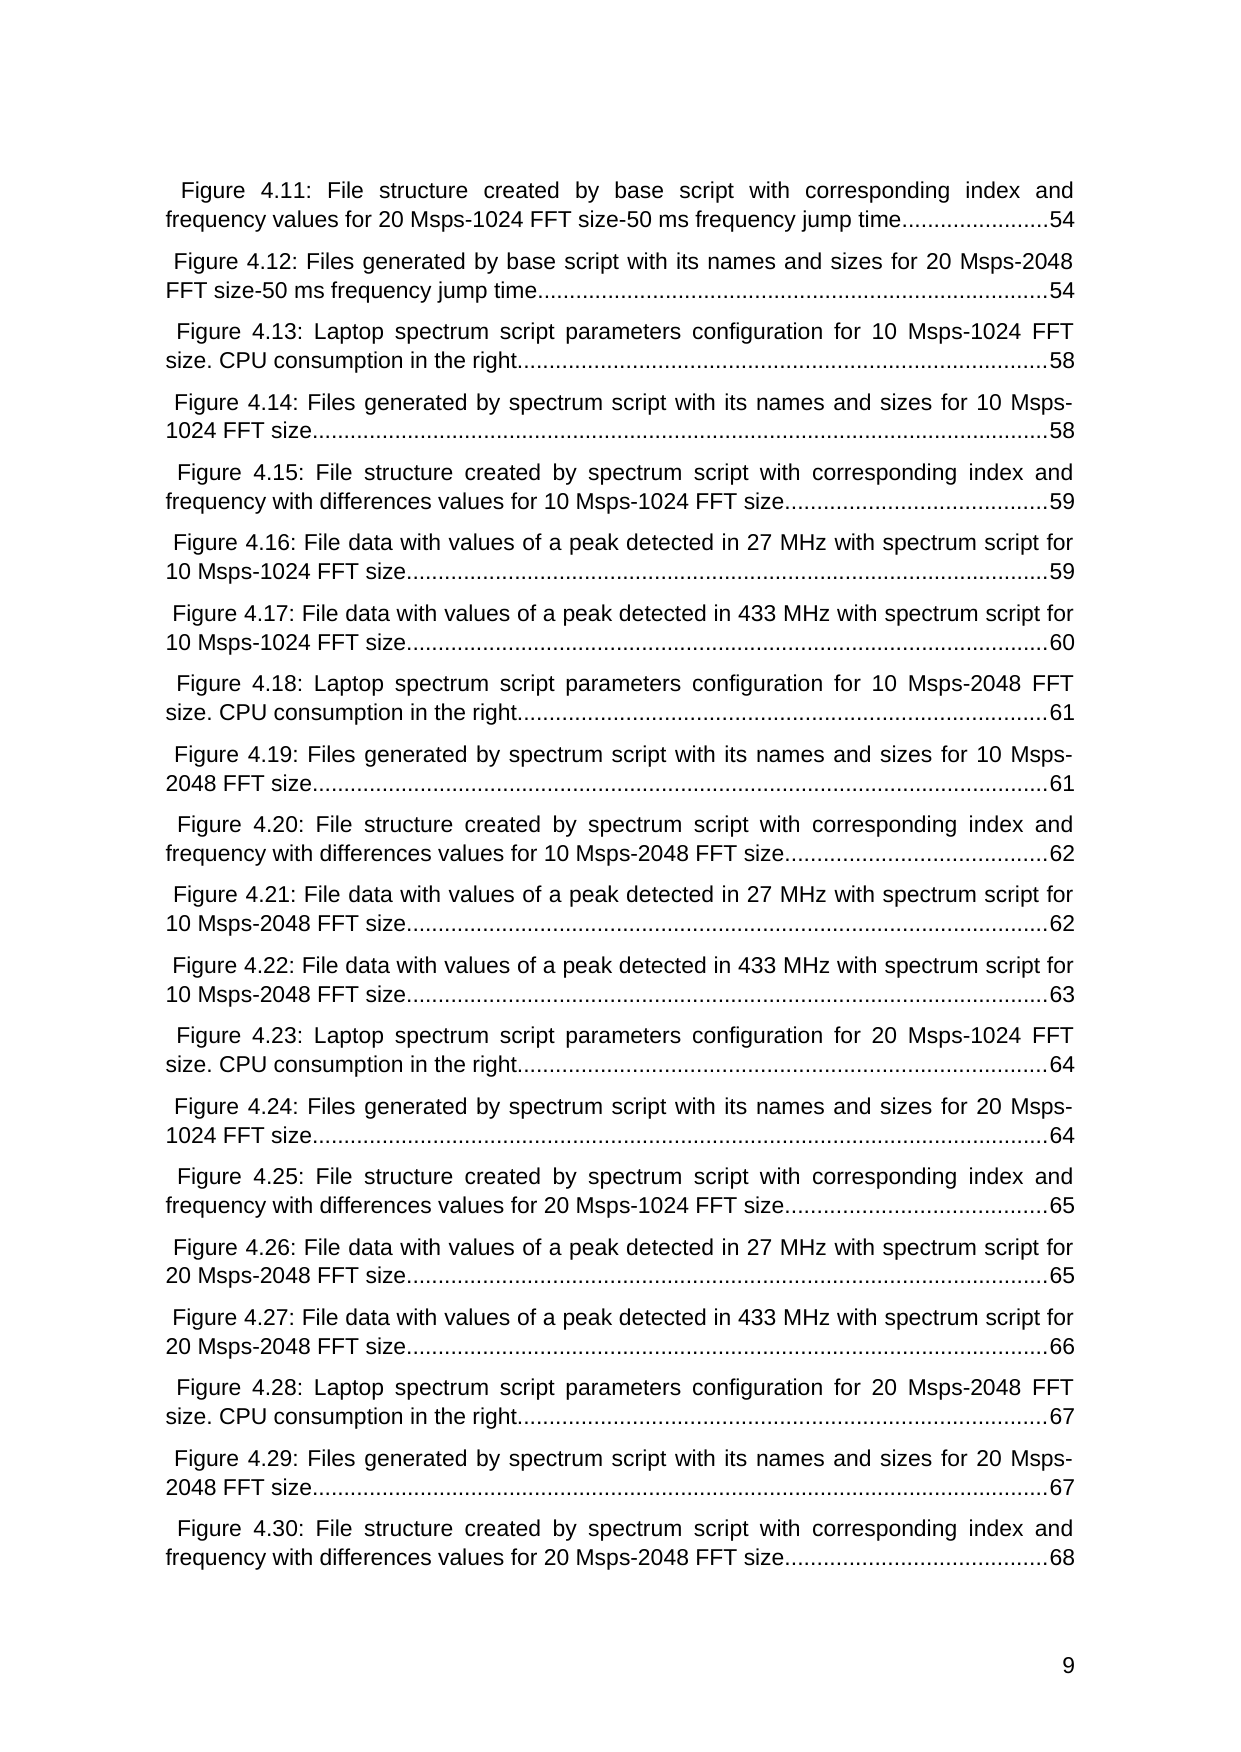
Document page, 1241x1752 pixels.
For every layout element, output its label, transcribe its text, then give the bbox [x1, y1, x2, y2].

text Figure 4.30: File structure created by spectrum script with corresponding index and frequency with differences values for 20 Msps-2048 FFT size. 68 [165, 1515, 1075, 1570]
text Figure 4.24: Files generated by spectrum script with its names and sizes for 20 Msps-1024 FFT size. 64 [165, 1093, 1075, 1148]
text Figure 4.16: File data with values of a peak detected in 27 MHz with spectrum script for 10 Msps-1024 FFT size. 59 [165, 529, 1075, 584]
text Figure 4.29: Files generated by spectrum script with its names and sizes for 20 Msps-2048 FFT size. 67 [165, 1445, 1075, 1500]
text Figure 4.13: Laptop spectrum script parameters configuration for 10 Msps-1024 FFT size. CPU consumption in the right. 58 [165, 318, 1075, 373]
text Figure 4.25: File structure created by spectrum script with corresponding index and frequency with differences values for 20 Msps-1024 FFT size. 65 [165, 1163, 1075, 1218]
text Figure 4.17: File data with values of a peak detected in 433 MHz with spectrum script for 10 Msps-1024 FFT size. 60 [165, 600, 1075, 655]
text Figure 4.23: Laptop spectrum script parameters configuration for 20 Msps-1024 FFT size. CPU consumption in the right. 64 [165, 1022, 1075, 1077]
text Figure 4.14: Files generated by spectrum script with its names and sizes for 10 Msps-1024 FFT size. 58 [165, 388, 1075, 444]
text Figure 4.20: File structure created by spectrum script with corresponding index and frequency with differences values for 10 Msps-2048 FFT size. 62 [165, 811, 1075, 866]
text Figure 4.15: File structure created by spectrum script with corresponding index and frequency with differences values for 10 Msps-1024 FFT size. 59 [165, 459, 1075, 514]
text Figure 4.21: File data with values of a peak detected in 27 MHz with spectrum script for 10 Msps-2048 FFT size. 62 [165, 881, 1075, 937]
text Figure 4.26: File data with values of a peak detected in 27 MHz with spectrum script for 20 Msps-2048 FFT size. 65 [165, 1233, 1075, 1289]
text Figure 4.11: File structure created by base script with corresponding index and frequency values for 20 Msps-1024 FFT size-50 ms frequency jump time. 54 [165, 177, 1075, 232]
text Figure 4.19: Files generated by spectrum script with its names and sizes for 10 Msps-2048 FFT size. 61 [165, 741, 1075, 796]
text Figure 4.27: File data with values of a peak detected in 433 MHz with spectrum script for 20 Msps-2048 FFT size. 66 [165, 1304, 1075, 1359]
text Figure 4.12: Files generated by base script with its names and sizes for 20 Msps-2048 FFT size-50 ms frequency jump time. 54 [165, 248, 1075, 303]
text Figure 4.28: Laptop spectrum script parameters configuration for 20 Msps-2048 FFT size. CPU consumption in the right. 67 [165, 1374, 1075, 1429]
text Figure 4.22: File data with values of a peak detected in 433 MHz with spectrum script for 10 Msps-2048 FFT size. 63 [165, 952, 1075, 1007]
text Figure 4.18: Laptop spectrum script parameters configuration for 10 Msps-2048 FFT size. CPU consumption in the right. 61 [165, 670, 1075, 725]
